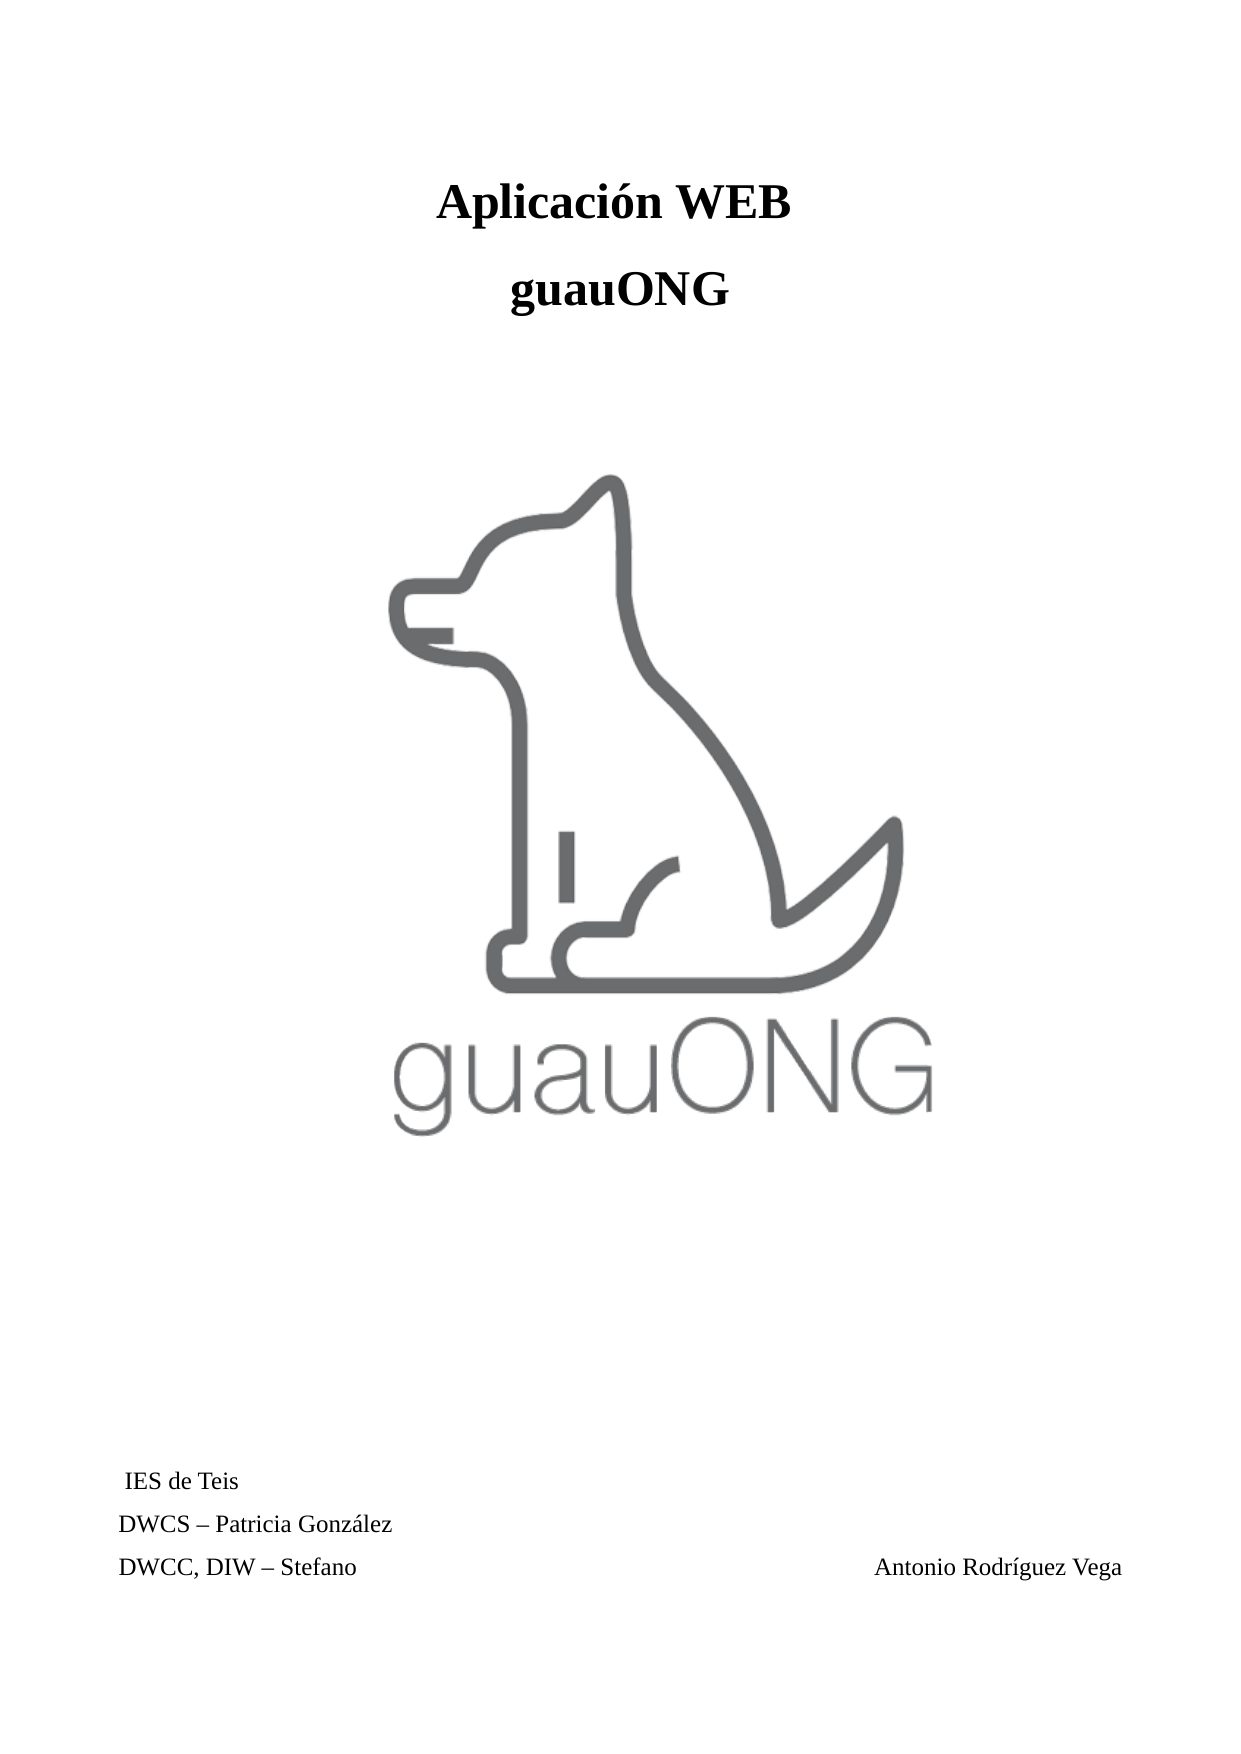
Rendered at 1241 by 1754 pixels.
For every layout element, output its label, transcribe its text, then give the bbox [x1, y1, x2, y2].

text Aplicación WEB [118, 172, 1122, 229]
text DWCS – Patricia González [118, 1509, 1122, 1538]
text IES de Teis [118, 1466, 1122, 1494]
text guauONG [118, 258, 1122, 316]
picture [271, 439, 1022, 1190]
text DWCC, DIW – Stefano Antonio Rodríguez Vega [118, 1552, 1122, 1581]
